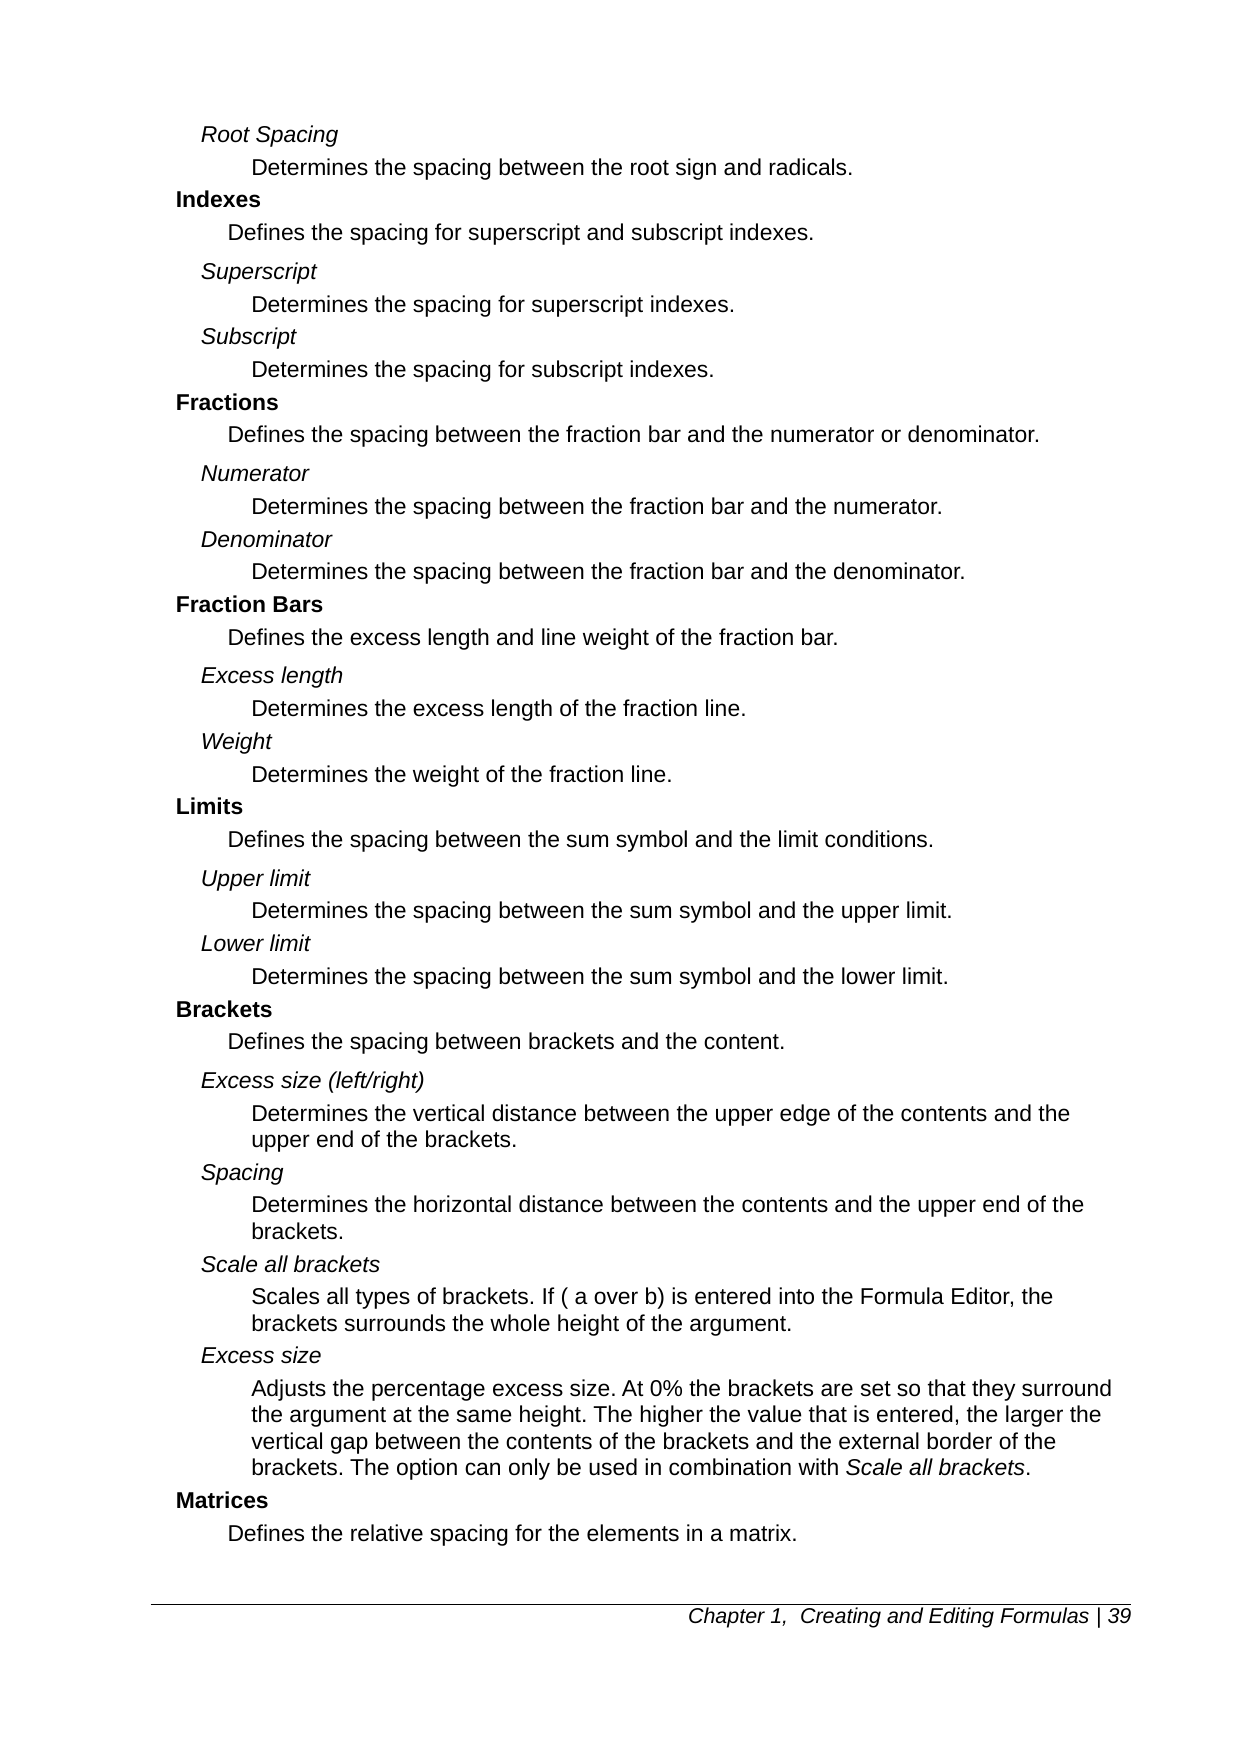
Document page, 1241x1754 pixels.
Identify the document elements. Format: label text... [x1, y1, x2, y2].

text Determines the spacing for subscript indexes. [251, 356, 1131, 382]
text Determines the spacing between the sum symbol and the lower limit. [251, 963, 1131, 989]
text Superscript [201, 258, 1131, 284]
text Indexes [176, 186, 1131, 213]
text Determines the excess length of the fraction line. [251, 695, 1131, 721]
text Defines the spacing between brackets and the content. [227, 1028, 1131, 1054]
text Matrices [176, 1487, 1131, 1513]
text Adjusts the percentage excess size. At 0% the brackets are set so that they surround the argument at the same height. The higher the value that is entered, the larger the vertical gap between the contents of the brackets and the external border of the brackets. The option can only be used in combination with Scale all brackets. [251, 1375, 1131, 1480]
text Determines the weight of the fraction line. [251, 761, 1131, 787]
text Excess size [201, 1342, 1131, 1369]
text Excess length [201, 662, 1131, 689]
text Lower limit [201, 930, 1131, 957]
text Determines the spacing between the sum symbol and the upper limit. [251, 897, 1131, 924]
text Numerator [201, 460, 1131, 487]
text Brackets [176, 996, 1131, 1022]
text Determines the spacing between the root sign and radicals. [251, 154, 1131, 180]
text Fraction Bars [176, 591, 1131, 617]
text Scale all brackets [201, 1251, 1131, 1277]
text Spacing [201, 1159, 1131, 1185]
text Determines the vertical distance between the upper edge of the contents and the upper end of the brackets. [251, 1100, 1131, 1152]
text Subscript [201, 323, 1131, 350]
text Determines the spacing for superscript indexes. [251, 291, 1131, 317]
text Defines the spacing between the fraction bar and the numerator or denominator. [227, 421, 1131, 448]
text Limits [176, 793, 1131, 820]
text Root Spacing [201, 121, 1131, 147]
text Weight [201, 728, 1131, 754]
text Determines the spacing between the fraction bar and the numerator. [251, 493, 1131, 519]
text Upper limit [201, 865, 1131, 891]
text Defines the spacing for superscript and subscript indexes. [227, 219, 1131, 245]
text Excess size (left/right) [201, 1067, 1131, 1093]
text Defines the spacing between the sum symbol and the limit conditions. [227, 826, 1131, 852]
text Defines the relative spacing for the elements in a matrix. [227, 1519, 1131, 1546]
text Denominator [201, 526, 1131, 552]
text Scales all types of brackets. If ( a over b) is entered into the Formula Editor, the brackets surrounds the whole height of the argument. [251, 1283, 1131, 1336]
text Defines the excess length and line weight of the fraction bar. [227, 624, 1131, 650]
text Fractions [176, 389, 1131, 415]
text Determines the spacing between the fraction bar and the denominator. [251, 558, 1131, 584]
text Determines the horizontal distance between the contents and the upper end of the brackets. [251, 1191, 1131, 1244]
